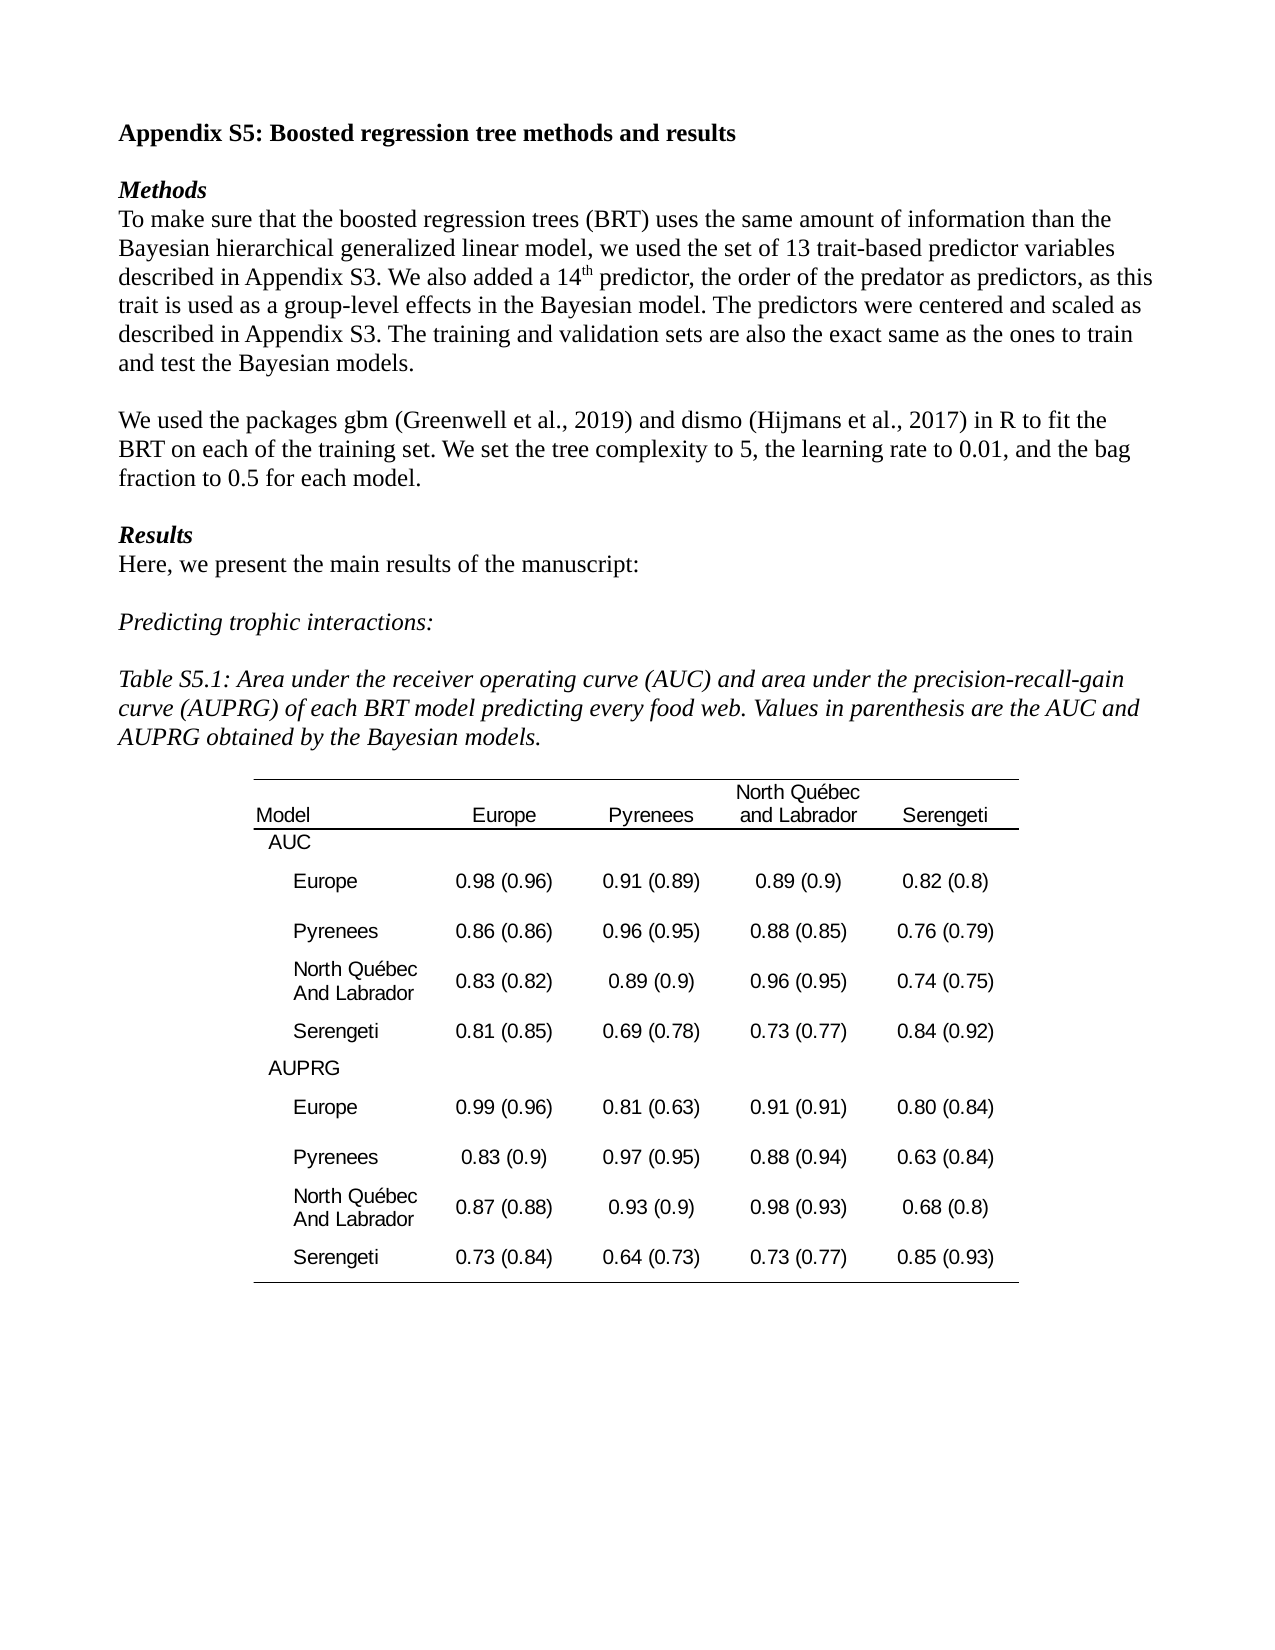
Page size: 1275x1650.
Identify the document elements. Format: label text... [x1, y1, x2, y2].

text Predicting trophic interactions: [118, 607, 1157, 636]
text We used the packages gbm (Greenwell et al., 2019) and dismo (Hijmans et al., 2017) in R to fit the BRT on each of the training set. We set the tree complexity to 5, the learning rate to 0.01, and the bag fraction to 0.5 for each model. [118, 406, 1157, 492]
text Results [118, 521, 1157, 549]
text Appendix S5: Boosted regression tree methods and results [118, 118, 1157, 147]
text Methods [118, 176, 1157, 204]
text Here, we present the main results of the manuscript: [118, 549, 1157, 578]
text Table S5.1: Area under the receiver operating curve (AUC) and area under the precision-recall-gain curve (AUPRG) of each BRT model predicting every food web. Values in parenthesis are the AUC and AUPRG obtained by the Bayesian models. [118, 664, 1157, 751]
text To make sure that the boosted regression trees (BRT) uses the same amount of information than the Bayesian hierarchical generalized linear model, we used the set of 13 trait-based predictor variables described in Appendix S3. We also added a 14th predictor, the order of the predator as predictors, as this trait is used as a group-level effects in the Bayesian model. The predictors were centered and scaled as described in Appendix S3. The training and validation sets are also the exact same as the ones to train and test the Bayesian models. [118, 204, 1157, 377]
